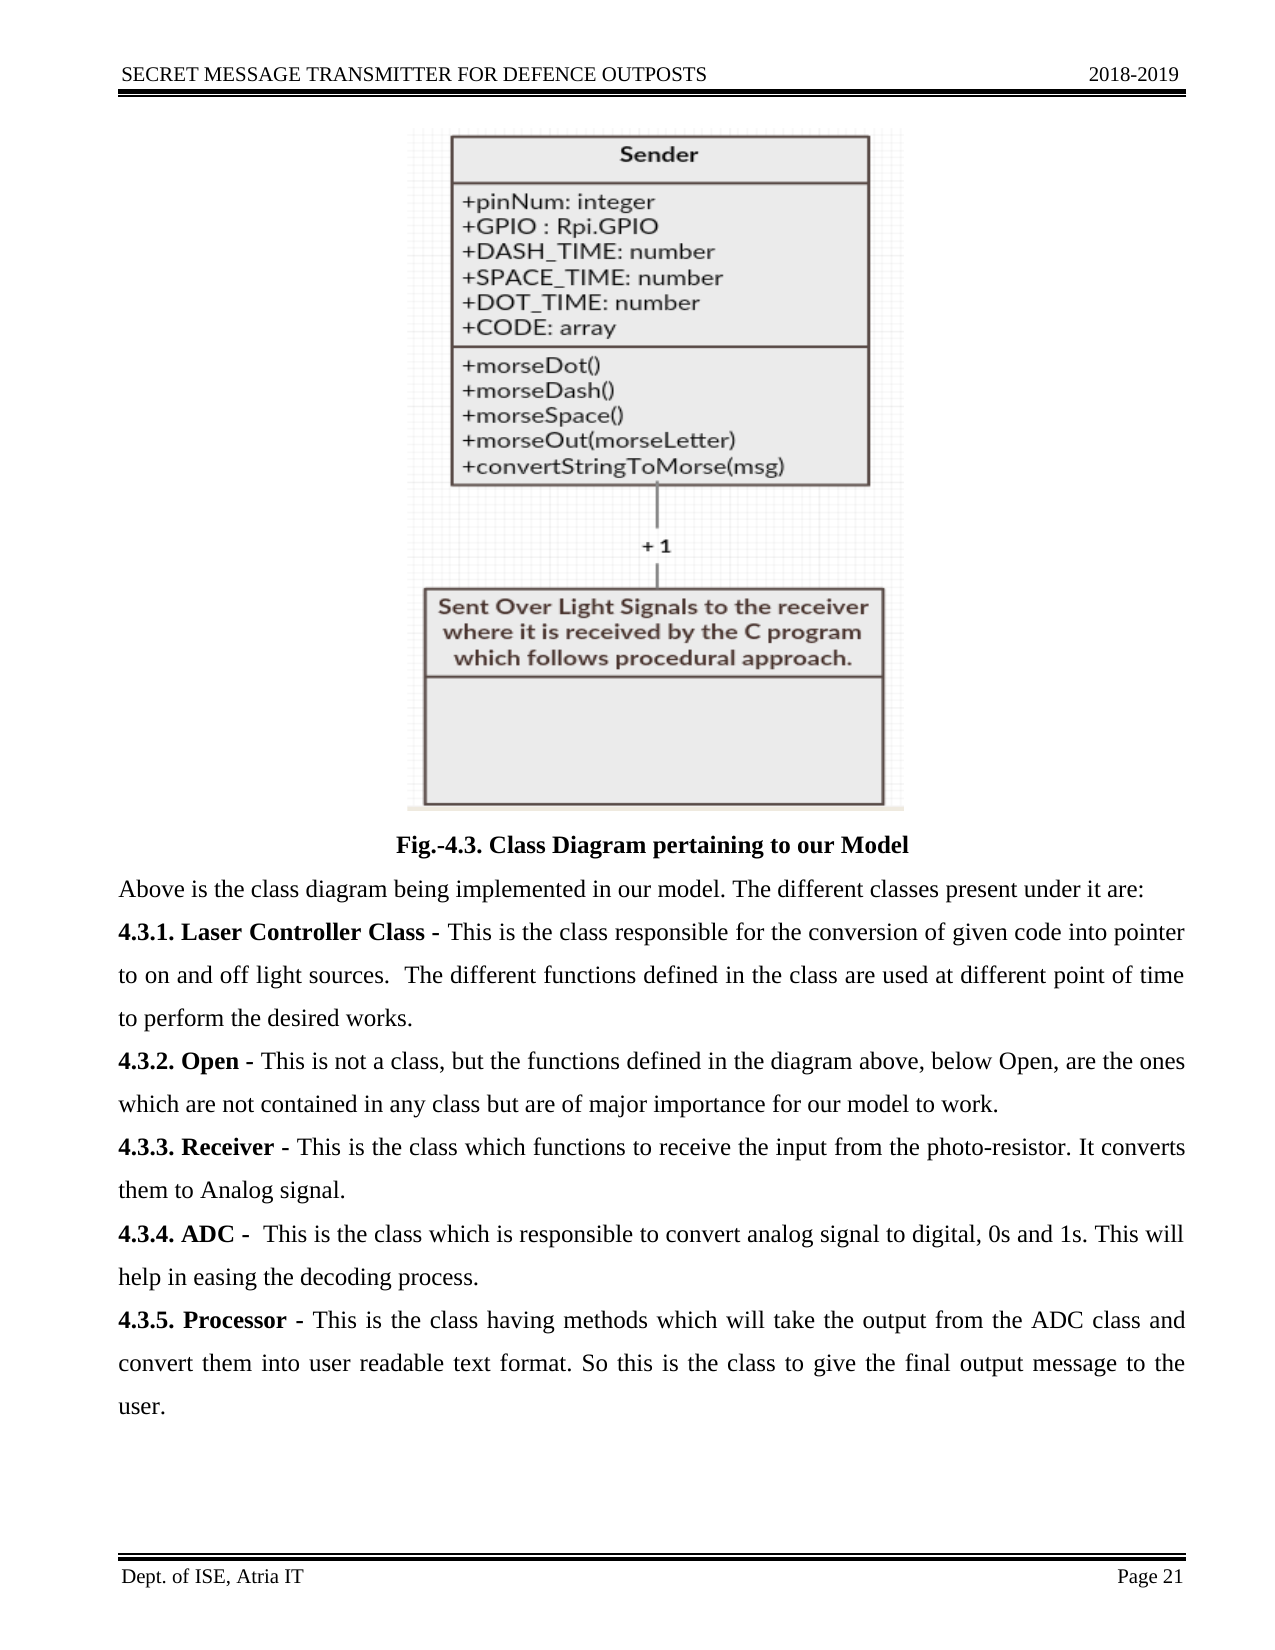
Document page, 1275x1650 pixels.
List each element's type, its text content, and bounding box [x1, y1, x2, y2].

picture [407, 128, 904, 811]
text 4.3.2. Open - This is not a class, but the functions defined in the diagram above, below Open, are the ones which are not contained in any class but are of major importance for our model to work. [118, 1046, 1186, 1118]
text Above is the class diagram being implemented in our model. The different classes present under it are: [118, 874, 1186, 902]
text Fig.-4.3. Class Diagram pertaining to our Model [118, 831, 1186, 859]
text 4.3.4. ADC - This is the class which is responsible to convert analog signal to digital, 0s and 1s. This will help in easing the decoding process. [118, 1219, 1186, 1291]
text 4.3.1. Laser Controller Class - This is the class responsible for the conversion of given code into pointer to on and off light sources. The different functions defined in the class are used at different point of time to perform the desired works. [118, 917, 1186, 1032]
text 4.3.3. Receiver - This is the class which functions to receive the input from the photo-resistor. It converts them to Analog signal. [118, 1132, 1186, 1204]
text 4.3.5. Processor - This is the class having methods which will take the output from the ADC class and convert them into user readable text format. So this is the class to give the final output message to the user. [118, 1305, 1186, 1420]
